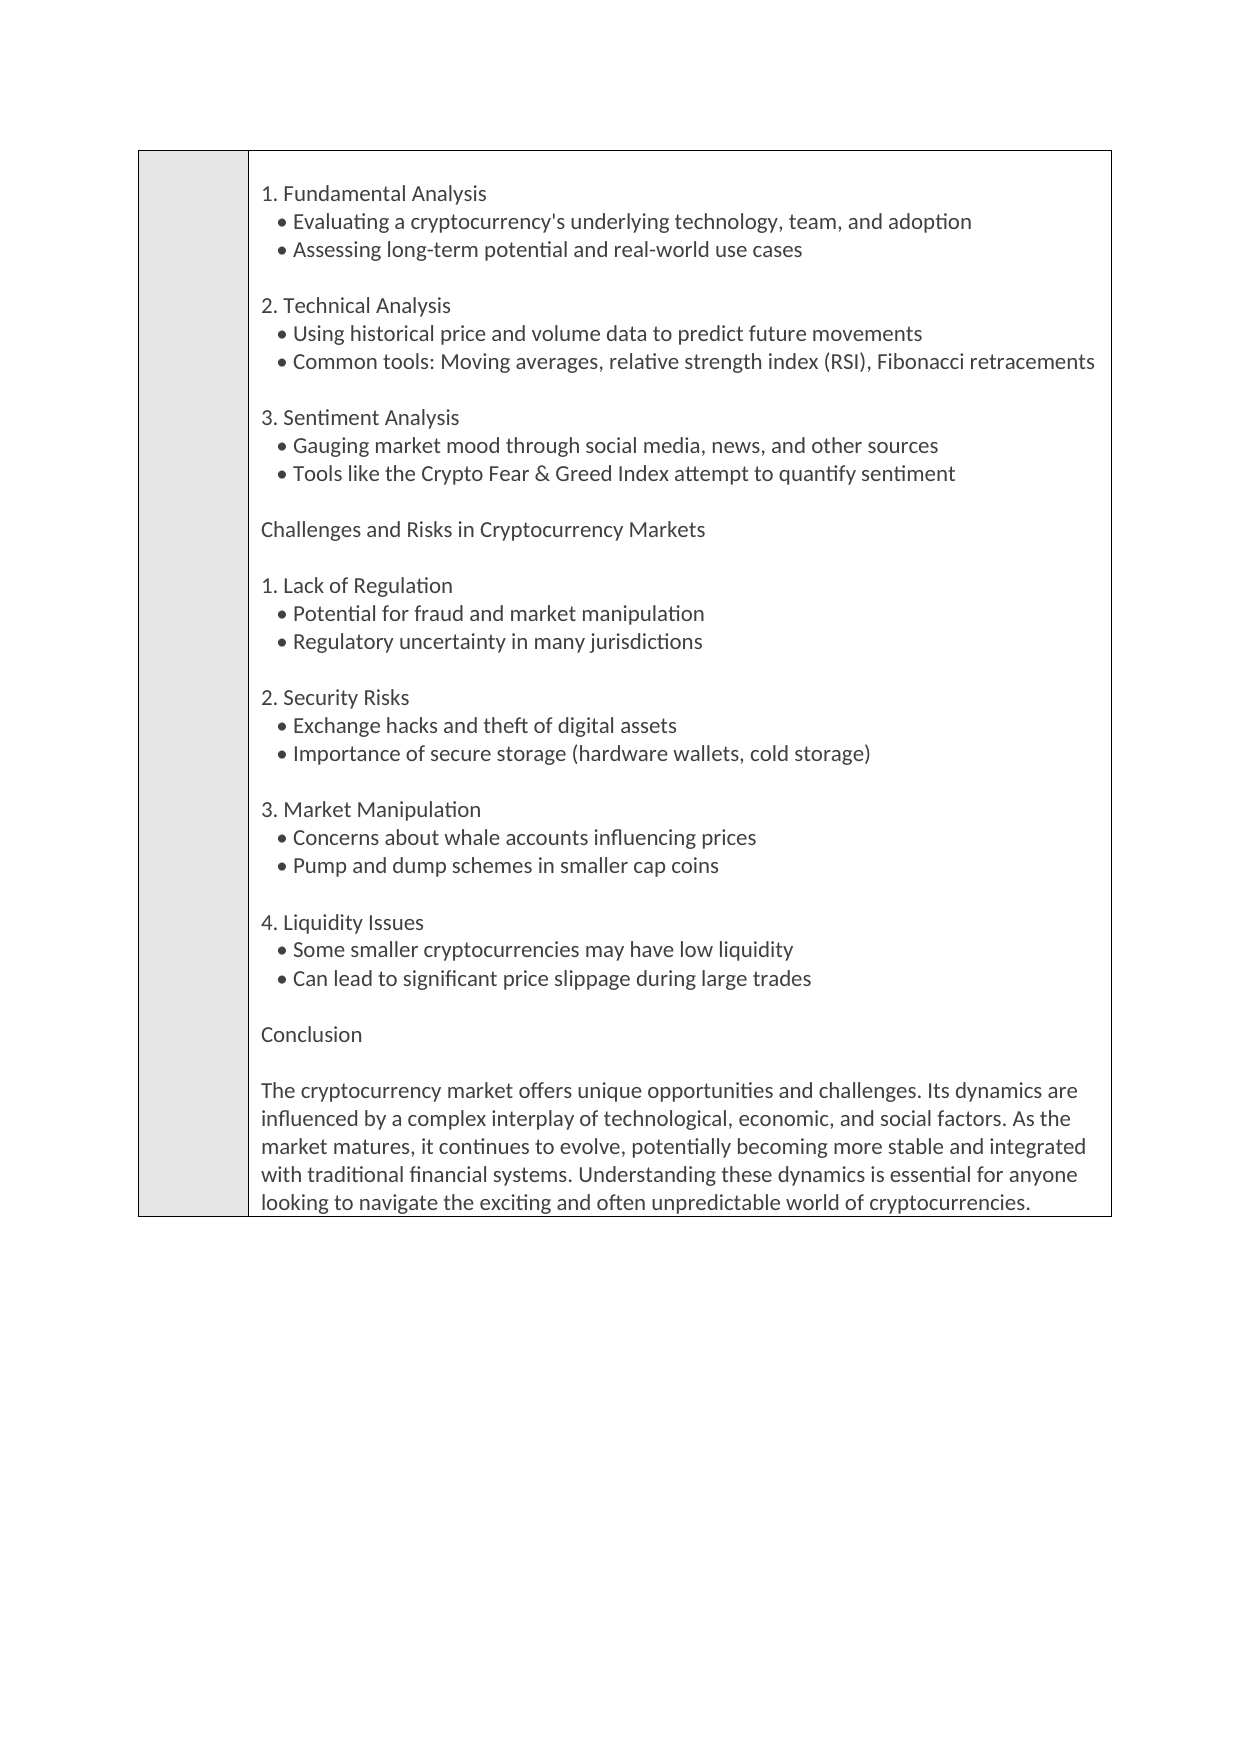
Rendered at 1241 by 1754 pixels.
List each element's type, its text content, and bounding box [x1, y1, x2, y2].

table_cell [139, 151, 248, 1216]
table_cell 1. Fundamental Analysis • Evaluating a cryptocurrency's underlying technology, team, and adoption • Assessing long-term potential and real-world use cases 2. Technical Analysis • Using historical price and volume data to predict future movements • Common tools: Moving averages, relative strength index (RSI), Fibonacci retracements 3. Sentiment Analysis • Gauging market mood through social media, news, and other sources • Tools like the Crypto Fear & Greed Index attempt to quantify sentiment Challenges and Risks in Cryptocurrency Markets 1. Lack of Regulation • Potential for fraud and market manipulation • Regulatory uncertainty in many jurisdictions 2. Security Risks • Exchange hacks and theft of digital assets • Importance of secure storage (hardware wallets, cold storage) 3. Market Manipulation • Concerns about whale accounts influencing prices • Pump and dump schemes in smaller cap coins 4. Liquidity Issues • Some smaller cryptocurrencies may have low liquidity • Can lead to significant price slippage during large trades Conclusion The cryptocurrency market offers unique opportunities and challenges. Its dynamics are influenced by a complex interplay of technological, economic, and social factors. As the market matures, it continues to evolve, potentially becoming more stable and integrated with traditional financial systems. Understanding these dynamics is essential for anyone looking to navigate the exciting and often unpredictable world of cryptocurrencies. [249, 151, 1111, 1216]
